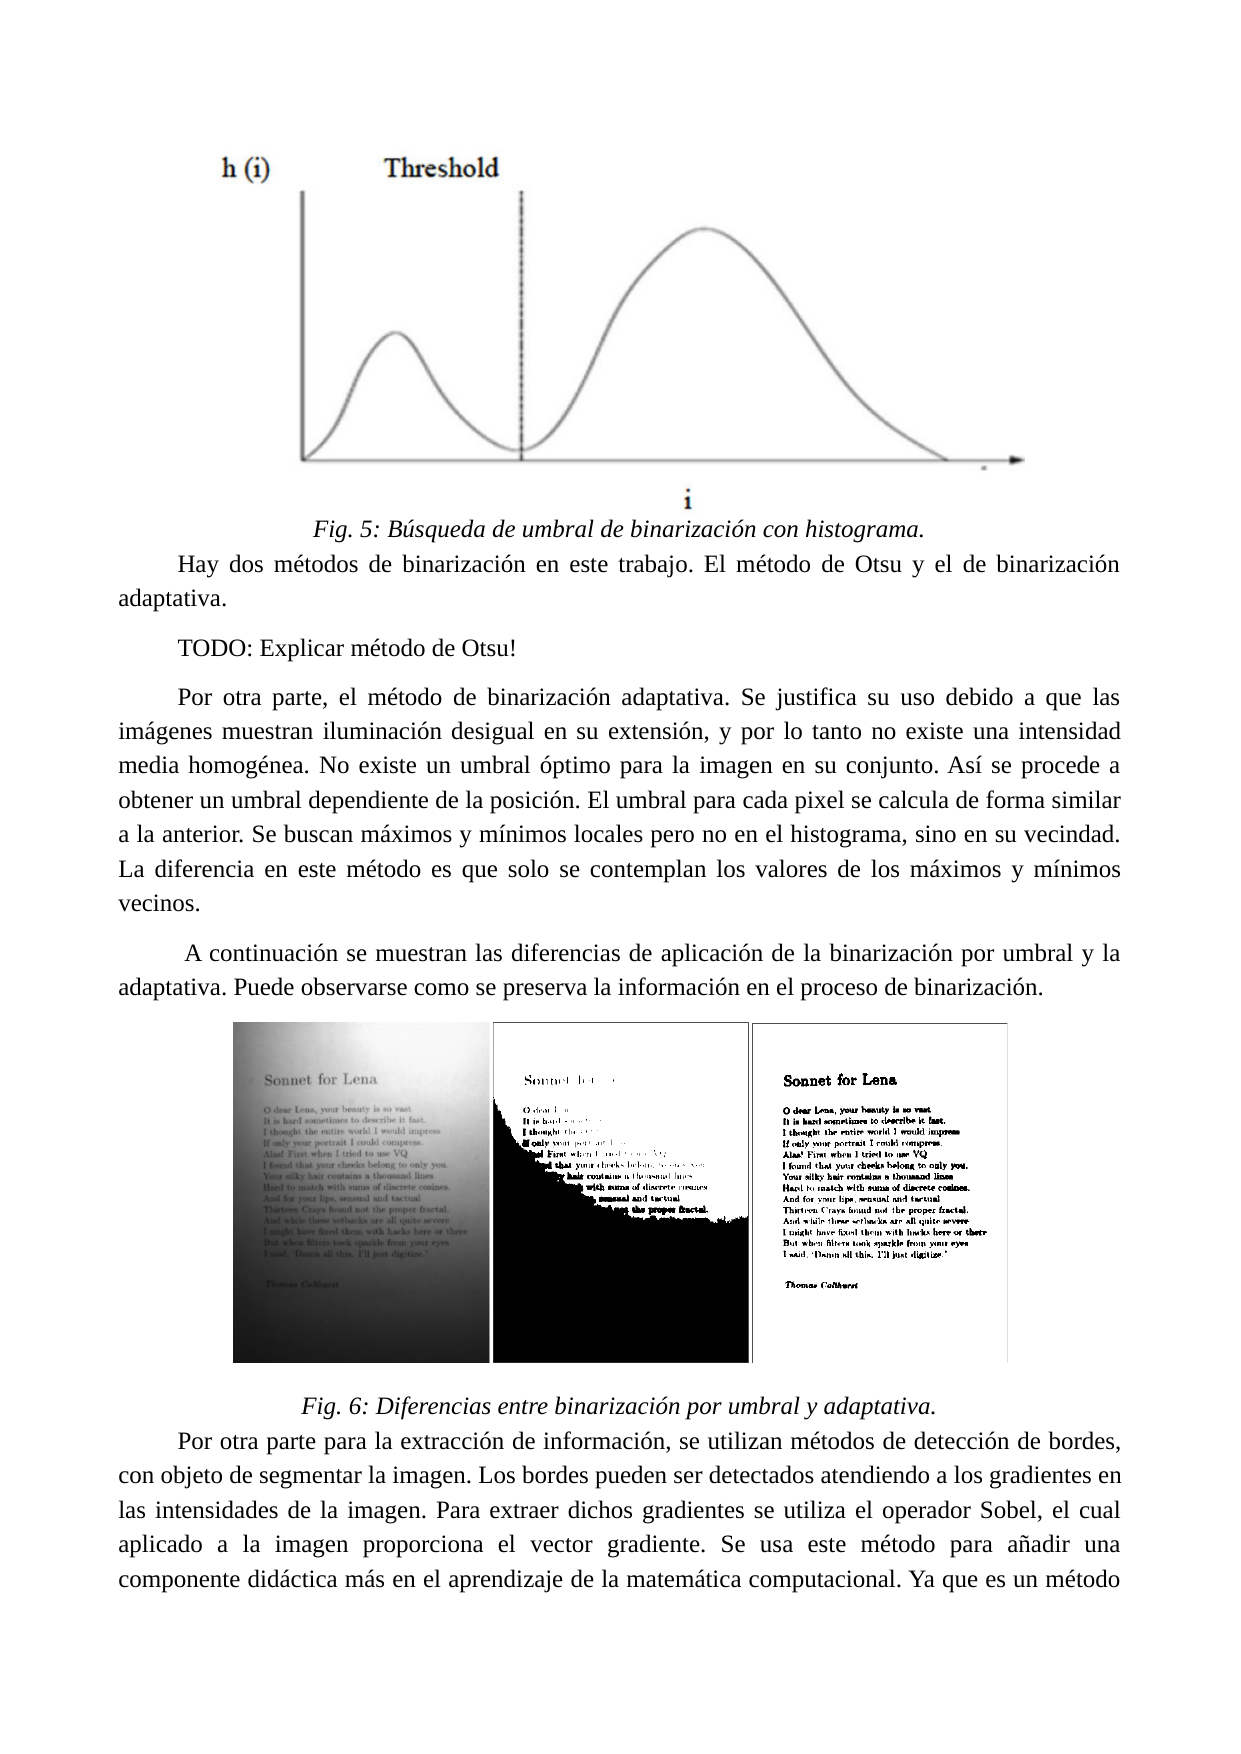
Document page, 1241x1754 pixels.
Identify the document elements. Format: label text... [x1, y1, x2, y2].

picture [233, 1022, 1008, 1363]
text TODO: Explicar método de Otsu! [118, 633, 1122, 661]
text A continuación se muestran las diferencias de aplicación de la binarización por umbral y la adaptativa. Puede observarse como se preserva la información en el proceso de binarización. [118, 938, 1122, 1001]
text Hay dos métodos de binarización en este trabajo. El método de Otsu y el de binarización adaptativa. [118, 118, 1122, 612]
text Fig. 6: Diferencias entre binarización por umbral y adaptativa. [216, 1035, 1025, 1420]
text Fig. 5: Búsqueda de umbral de binarización con histograma. [216, 515, 1025, 543]
text Por otra parte, el método de binarización adaptativa. Se justifica su uso debido a que las imágenes muestran iluminación desigual en su extensión, y por lo tanto no existe una intensidad media homogénea. No existe un umbral óptimo para la imagen en su conjunto. Así se procede a obtener un umbral dependiente de la posición. El umbral para cada pixel se calcula de forma similar a la anterior. Se buscan máximos y mínimos locales pero no en el histograma, sino en su vecindad. La diferencia en este método es que solo se contemplan los valores de los máximos y mínimos vecinos. [118, 682, 1122, 917]
text Por otra parte para la extracción de información, se utilizan métodos de detección de bordes, con objeto de segmentar la imagen. Los bordes pueden ser detectados atendiendo a los gradientes en las intensidades de la imagen. Para extraer dichos gradientes se utiliza el operador Sobel, el cual aplicado a la imagen proporciona el vector gradiente. Se usa este método para añadir una componente didáctica más en el aprendizaje de la matemática computacional. Ya que es un método [118, 1021, 1122, 1593]
picture [215, 148, 1025, 515]
